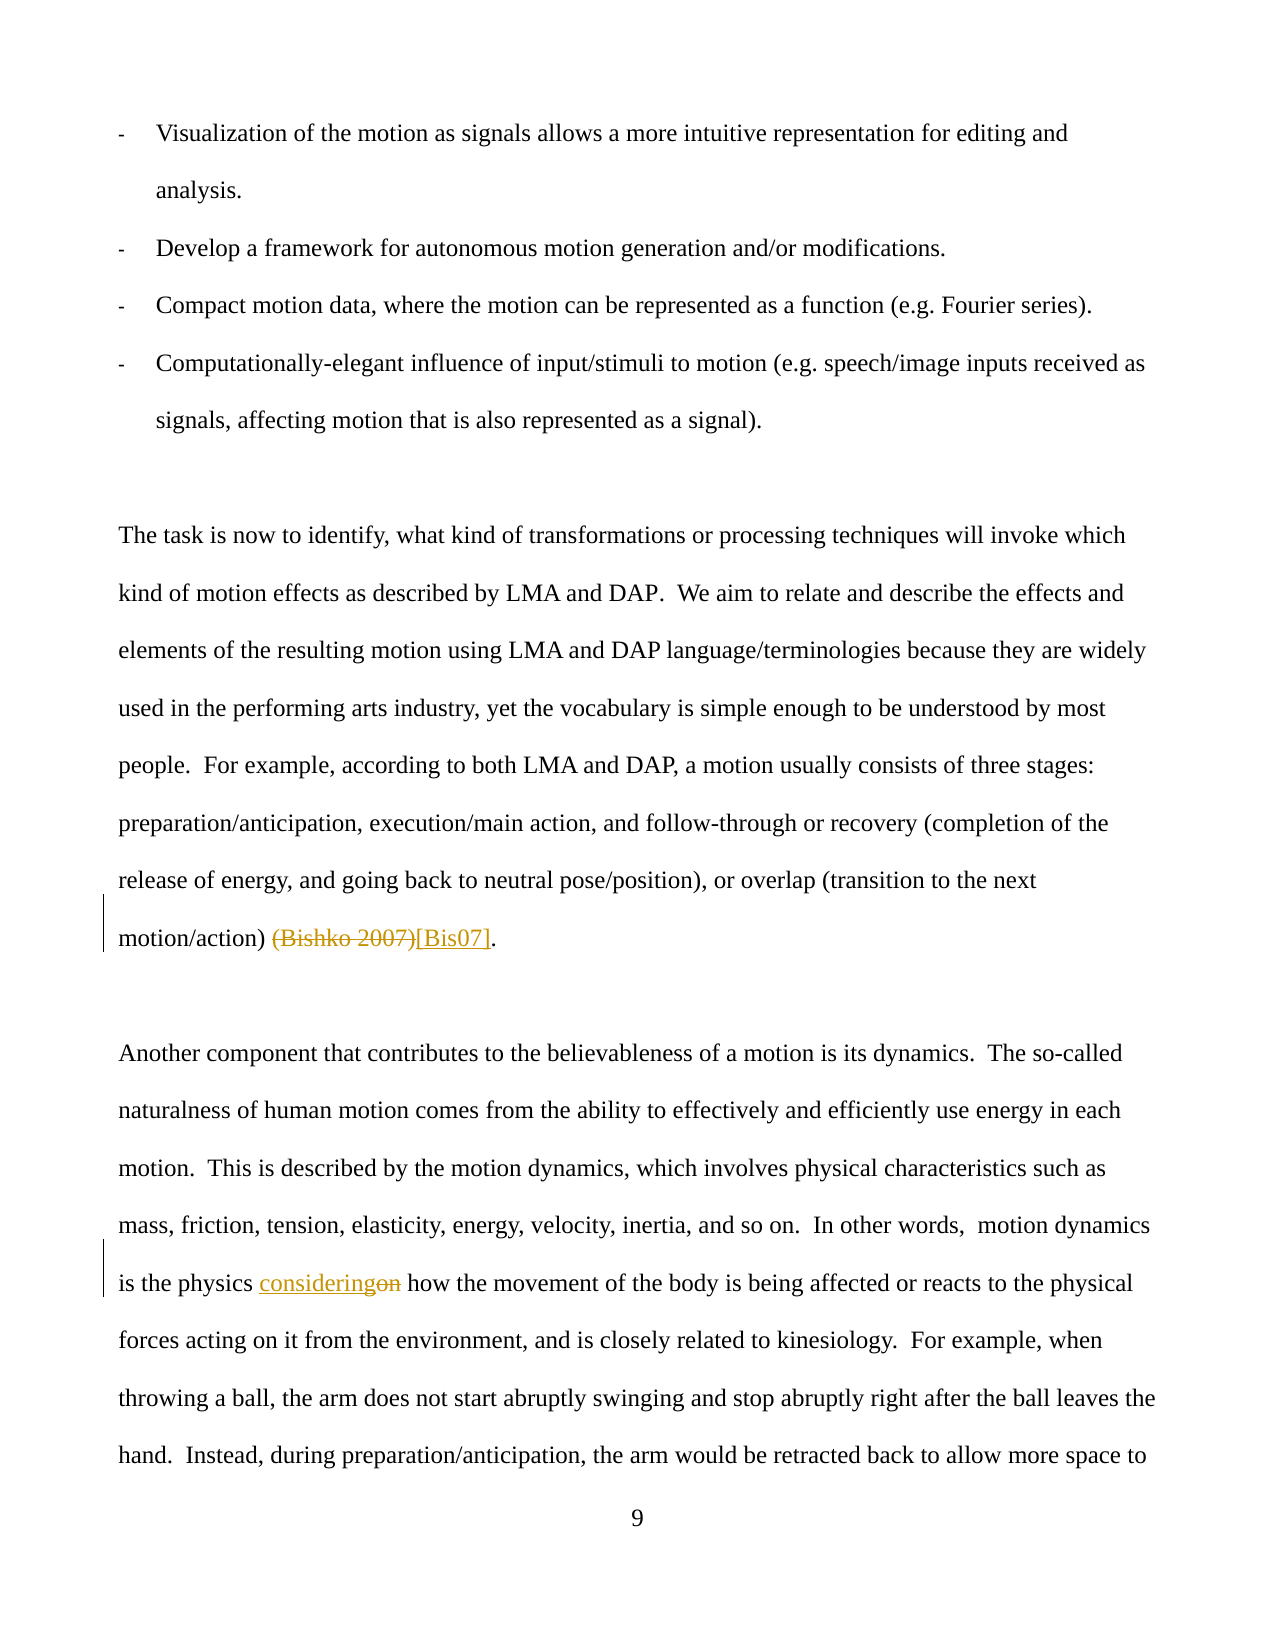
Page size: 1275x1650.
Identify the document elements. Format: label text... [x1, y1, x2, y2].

list Compact motion data, where the motion can be represented as a function (e.g. Fourier series). [118, 291, 1157, 319]
list Computationally-elegant influence of input/stimuli to motion (e.g. speech/image inputs received as signals, affecting motion that is also represented as a signal). [118, 348, 1157, 434]
list Develop a framework for autonomous motion generation and/or modifications. [118, 233, 1157, 262]
list Visualization of the motion as signals allows a more intuitive representation for editing and analysis. [118, 118, 1157, 204]
text Another component that contributes to the believableness of a motion is its dynamics. The so-called naturalness of human motion comes from the ability to effectively and efficiently use energy in each motion. This is described by the motion dynamics, which involves physical characteristics such as mass, friction, tension, elasticity, energy, velocity, inertia, and so on. In other words, motion dynamics is the physics considering how the movement of the body is being affected or reacts to the physical forces acting on it from the environment, and is closely related to kinesiology. For example, when throwing a ball, the arm does not start abruptly swinging and stop abruptly right after the ball leaves the hand. Instead, during preparation/anticipation, the arm would be retracted back to allow more space to [118, 1038, 1157, 1469]
text The task is now to identify, what kind of transformations or processing techniques will invoke which kind of motion effects as described by LMA and DAP. We aim to relate and describe the effects and elements of the resulting motion using LMA and DAP language/terminologies because they are widely used in the performing arts industry, yet the vocabulary is simple enough to be understood by most people. For example, according to both LMA and DAP, a motion usually consists of three stages: preparation/anticipation, execution/main action, and follow-through or recovery (completion of the release of energy, and going back to neutral pose/position), or overlap (transition to the next motion/action) [Bis07]. [118, 521, 1157, 952]
